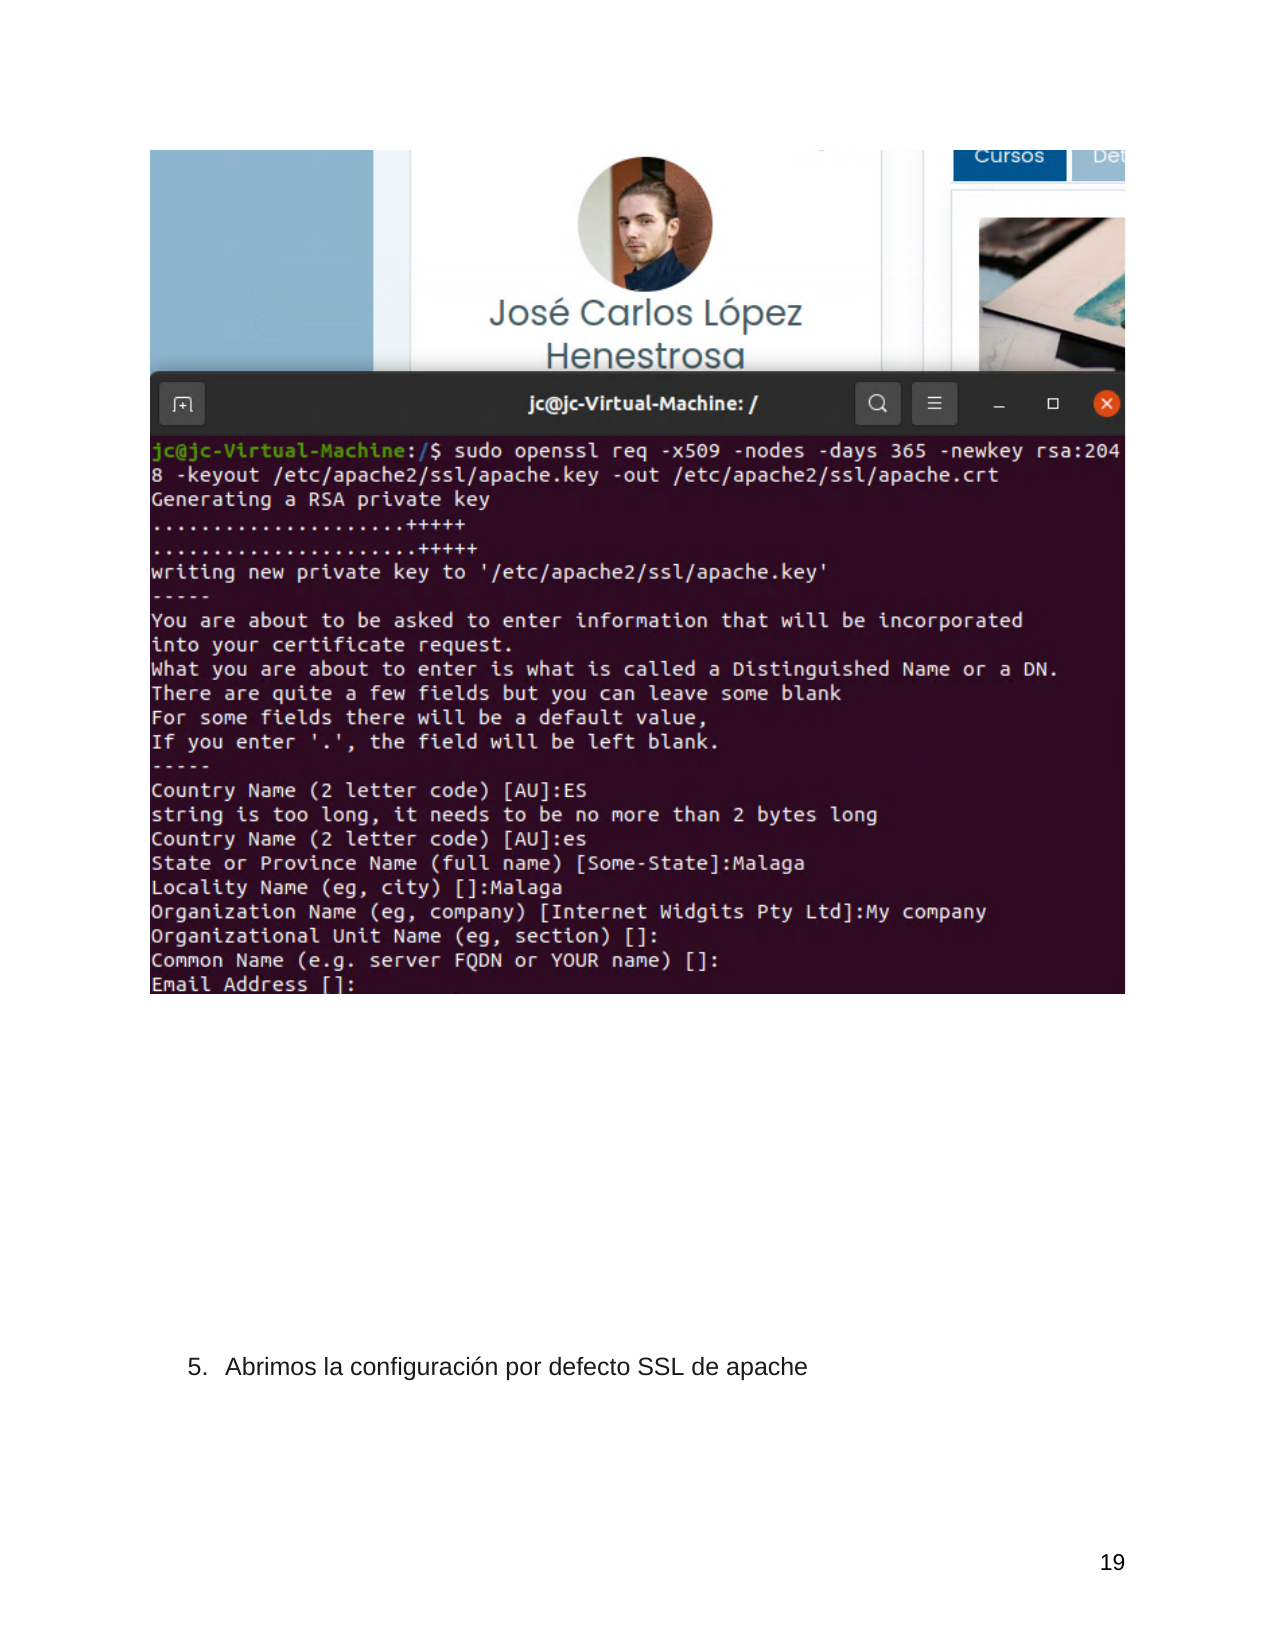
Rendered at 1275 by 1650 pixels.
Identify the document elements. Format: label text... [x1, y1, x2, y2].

list Abrimos la configuración por defecto SSL de apache [187, 1352, 1125, 1381]
picture [150, 150, 1125, 994]
